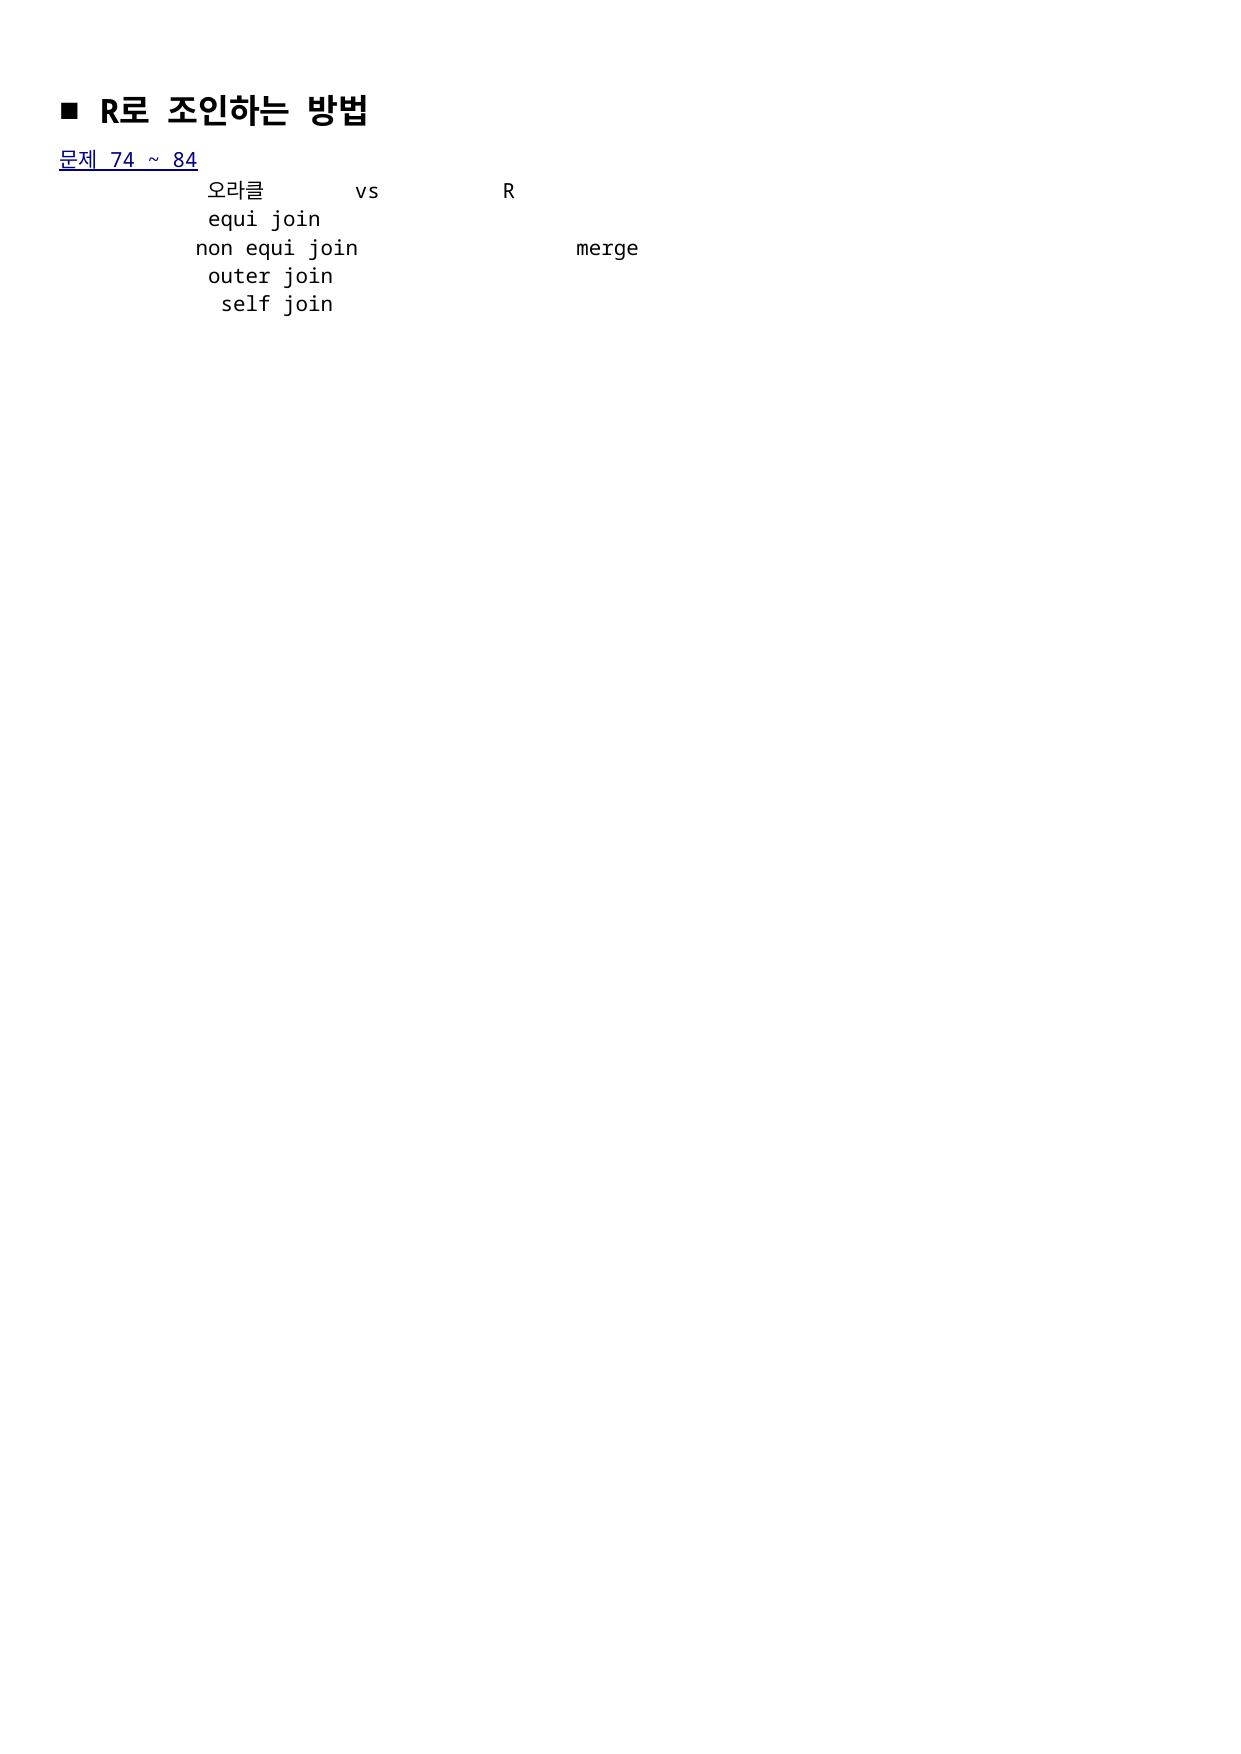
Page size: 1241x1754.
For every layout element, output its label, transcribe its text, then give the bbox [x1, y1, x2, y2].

text self join [59, 289, 1181, 318]
text outer join [59, 261, 1181, 289]
text equi join [59, 204, 1181, 233]
text 오라클 vs R [59, 174, 1181, 204]
text non equi join merge [59, 233, 1181, 261]
subtitle ■ R로 조인하는 방법 [59, 84, 1181, 133]
text 문제 74 ~ 84 [59, 145, 1181, 174]
